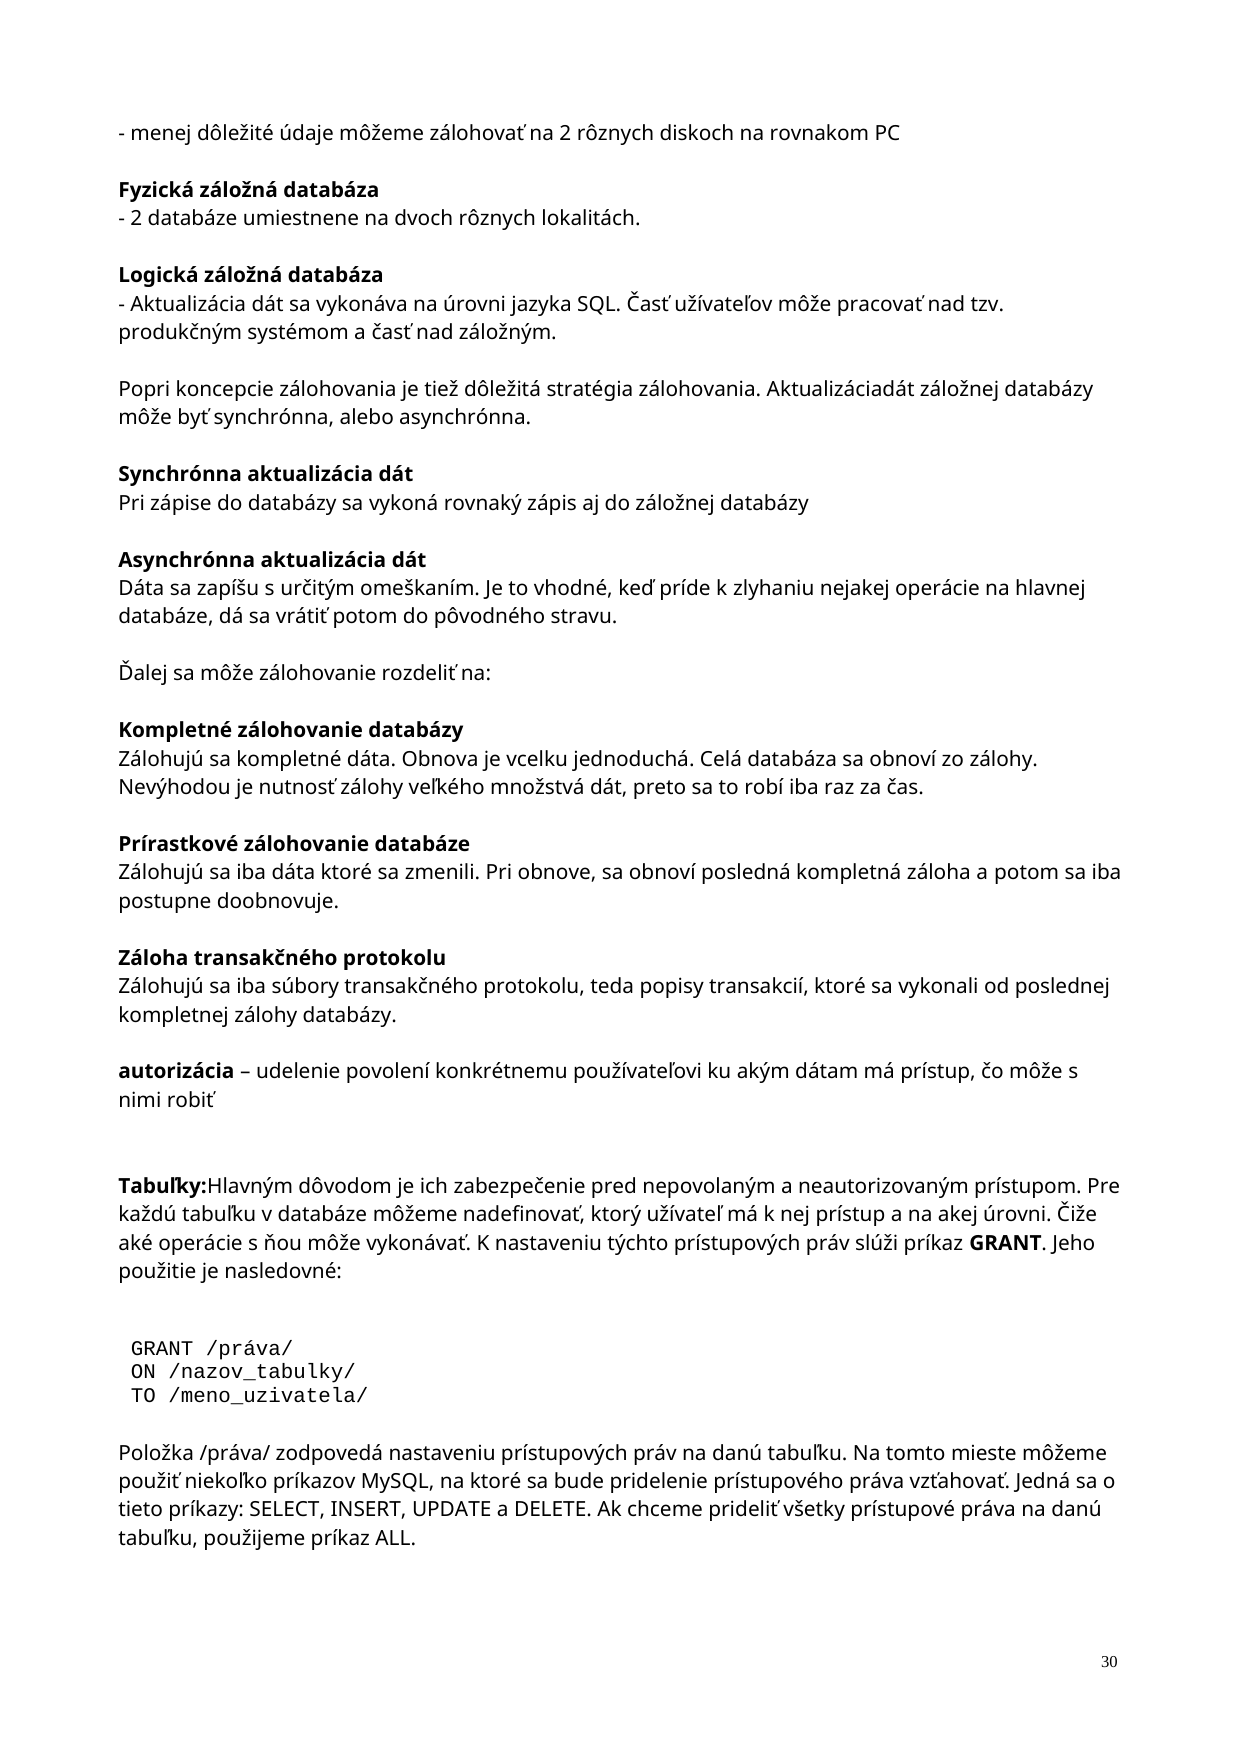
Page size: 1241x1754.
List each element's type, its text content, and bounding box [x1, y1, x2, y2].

text Prírastkové zálohovanie databáze [118, 829, 1122, 857]
text - Aktualizácia dát sa vykonáva na úrovni jazyka SQL. Časť užívateľov môže pracovať nad tzv. produkčným systémom a časť nad záložným. [118, 289, 1122, 346]
text Položka /práva/ zodpovedá nastaveniu prístupových práv na danú tabuľku. Na tomto mieste môžeme použiť niekoľko príkazov MySQL, na ktoré sa bude pridelenie prístupového práva vzťahovať. Jedná sa o tieto príkazy: SELECT, INSERT, UPDATE a DELETE. Ak chceme prideliť všetky prístupové práva na danú tabuľku, použijeme príkaz ALL. [118, 1438, 1122, 1551]
text Kompletné zálohovanie databázy [118, 715, 1122, 744]
text Fyzická záložná databáza [118, 175, 1122, 203]
text Záloha transakčného protokolu [118, 943, 1122, 971]
text Logická záložná databáza [118, 260, 1122, 289]
text Tabuľky:Hlavným dôvodom je ich zabezpečenie pred nepovolaným a neautorizovaným prístupom. Pre každú tabuľku v databáze môžeme nadefinovať, ktorý užívateľ má k nej prístup a na akej úrovni. Čiže aké operácie s ňou môže vykonávať. K nastaveniu týchto prístupových práv slúži príkaz GRANT. Jeho použitie je nasledovné: [118, 1171, 1122, 1285]
text Popri koncepcie zálohovania je tiež dôležitá stratégia zálohovania. Aktualizáciadát záložnej databázy môže byť synchrónna, alebo asynchrónna. [118, 374, 1122, 431]
text Dáta sa zapíšu s určitým omeškaním. Je to vhodné, keď príde k zlyhaniu nejakej operácie na hlavnej databáze, dá sa vrátiť potom do pôvodného stravu. [118, 573, 1122, 630]
text - menej dôležité údaje môžeme zálohovať na 2 rôznych diskoch na rovnakom PC [118, 118, 1122, 147]
text TO /meno_uzivatela/ [118, 1385, 1122, 1408]
text Asynchrónna aktualizácia dát [118, 545, 1122, 573]
text ON /nazov_tabulky/ [118, 1361, 1122, 1385]
text GRANT /práva/ [118, 1338, 1122, 1361]
text Synchrónna aktualizácia dát [118, 459, 1122, 488]
text - 2 databáze umiestnene na dvoch rôznych lokalitách. [118, 203, 1122, 232]
text Pri zápise do databázy sa vykoná rovnaký zápis aj do záložnej databázy [118, 488, 1122, 516]
text Zálohujú sa iba súbory transakčného protokolu, teda popisy transakcií, ktoré sa vykonali od poslednej kompletnej zálohy databázy. [118, 971, 1122, 1028]
text autorizácia – udelenie povolení konkrétnemu používateľovi ku akým dátam má prístup, čo môže s nimi robiť [118, 1057, 1122, 1113]
text Zálohujú sa iba dáta ktoré sa zmenili. Pri obnove, sa obnoví posledná kompletná záloha a potom sa iba postupne doobnovuje. [118, 857, 1122, 914]
text Ďalej sa môže zálohovanie rozdeliť na: [118, 658, 1122, 687]
text Zálohujú sa kompletné dáta. Obnova je vcelku jednoduchá. Celá databáza sa obnoví zo zálohy. Nevýhodou je nutnosť zálohy veľkého množstvá dát, preto sa to robí iba raz za čas. [118, 744, 1122, 801]
